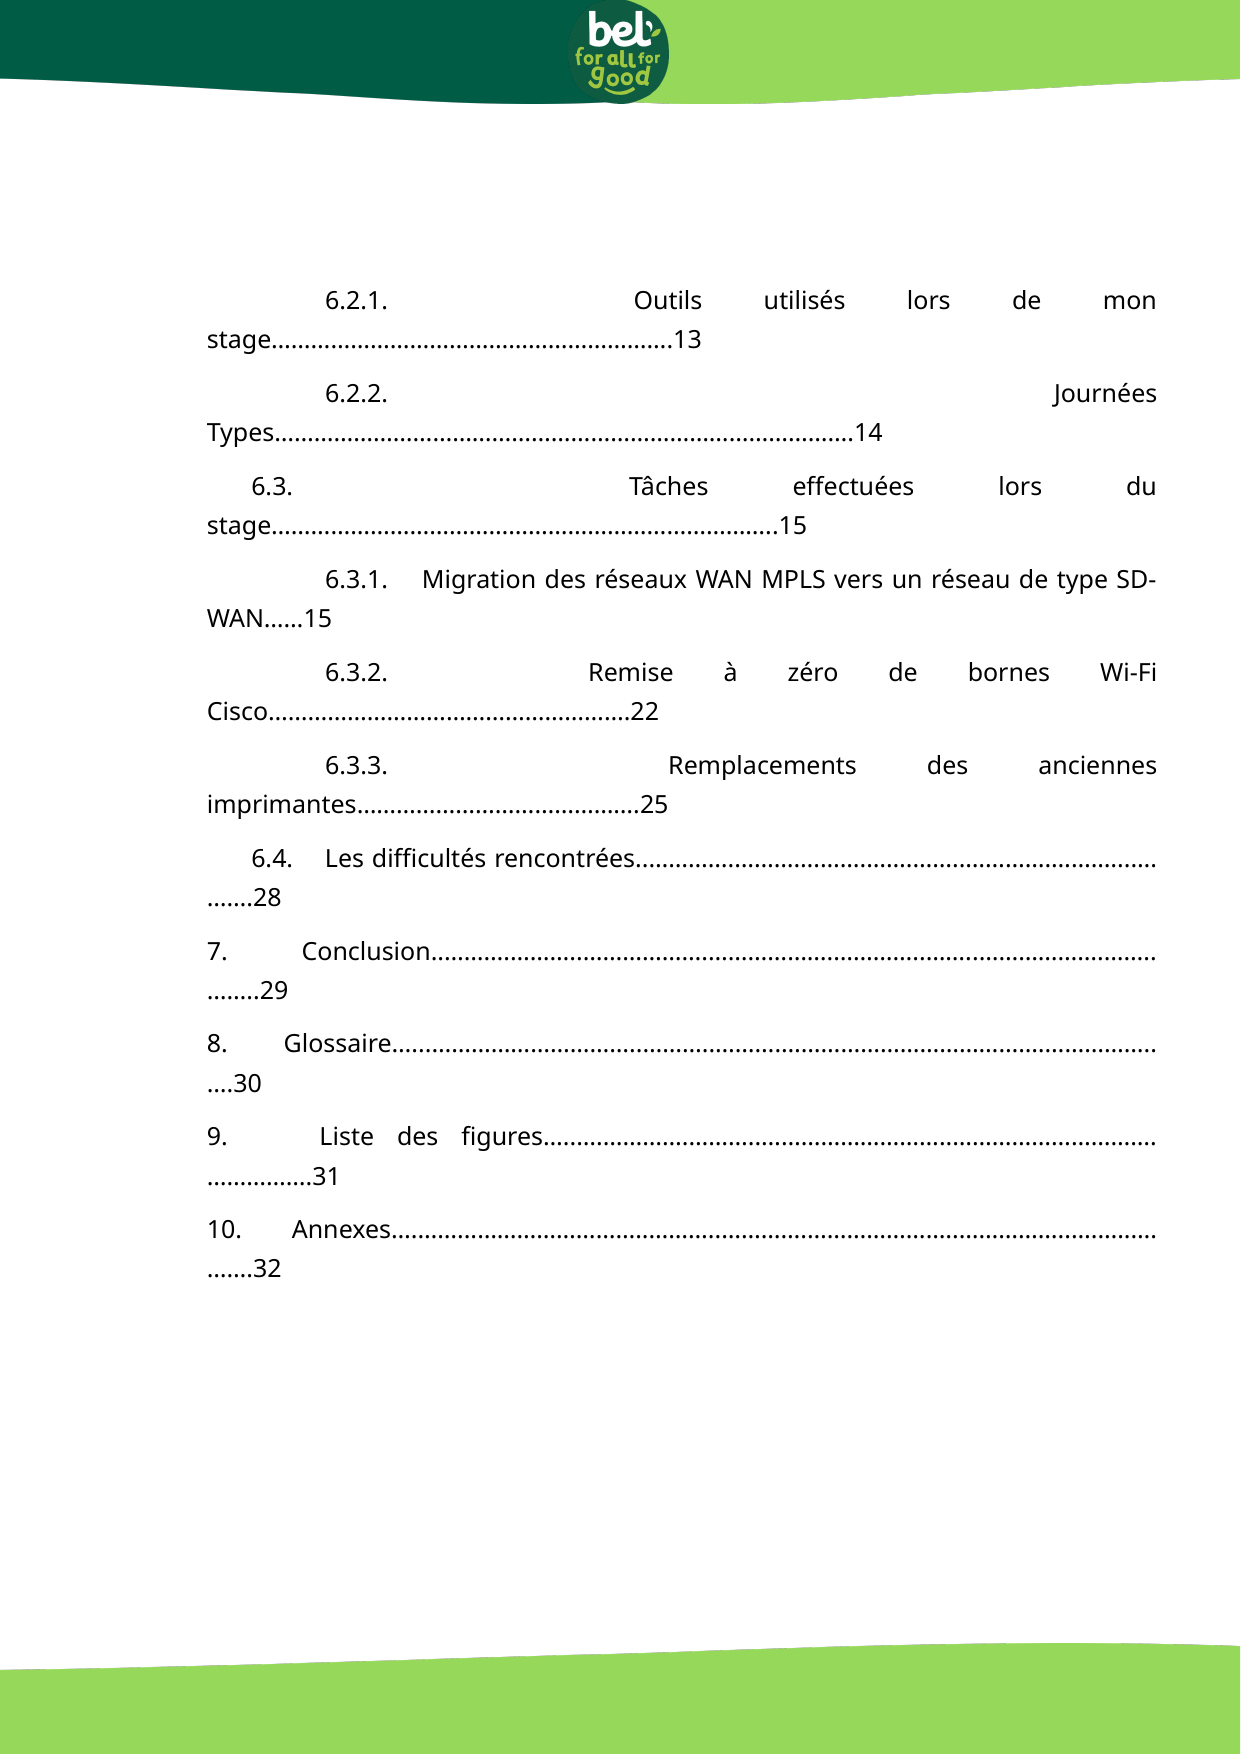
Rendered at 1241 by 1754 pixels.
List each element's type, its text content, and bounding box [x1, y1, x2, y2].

text 8. Glossaire…...…………………………..………..……….……………………………….………………..….30 [177, 979, 1181, 1072]
picture [0, 1643, 1241, 1754]
picture [0, 0, 1240, 104]
text 9. Liste des figures…..….………….………..………………………..………………………….…………….31 [177, 1072, 1181, 1164]
text 6.3.2. Remise à zéro de bornes Wi-Fi Cisco……………………………………………….22 [177, 607, 1181, 700]
text 6.4. Les difficultés rencontrées..………….………….…….…….……..………….…….…..….…….28 [177, 793, 1181, 886]
text 6.3.1. Migration des réseaux WAN MPLS vers un réseau de type SD-WAN……15 [177, 514, 1181, 607]
text 7. Conclusion..……….………..……………….……………….…………..……..……………….……..……..29 [177, 886, 1181, 979]
text 6.3.3. Remplacements des anciennes imprimantes…………………………………….25 [177, 700, 1181, 793]
text 10. Annexes….……...……………………..………..………….……………….….……………..….…..….…….32 [177, 1164, 1181, 1285]
text 6.3. Tâches effectuées lors du stage…………………………………………………………………..15 [177, 421, 1181, 514]
text 6.2.2. Journées Types…………………………………………………………………………….14 [177, 328, 1181, 421]
text 6.2.1. Outils utilisés lors de mon stage…………………………………………………….13 [177, 235, 1181, 328]
